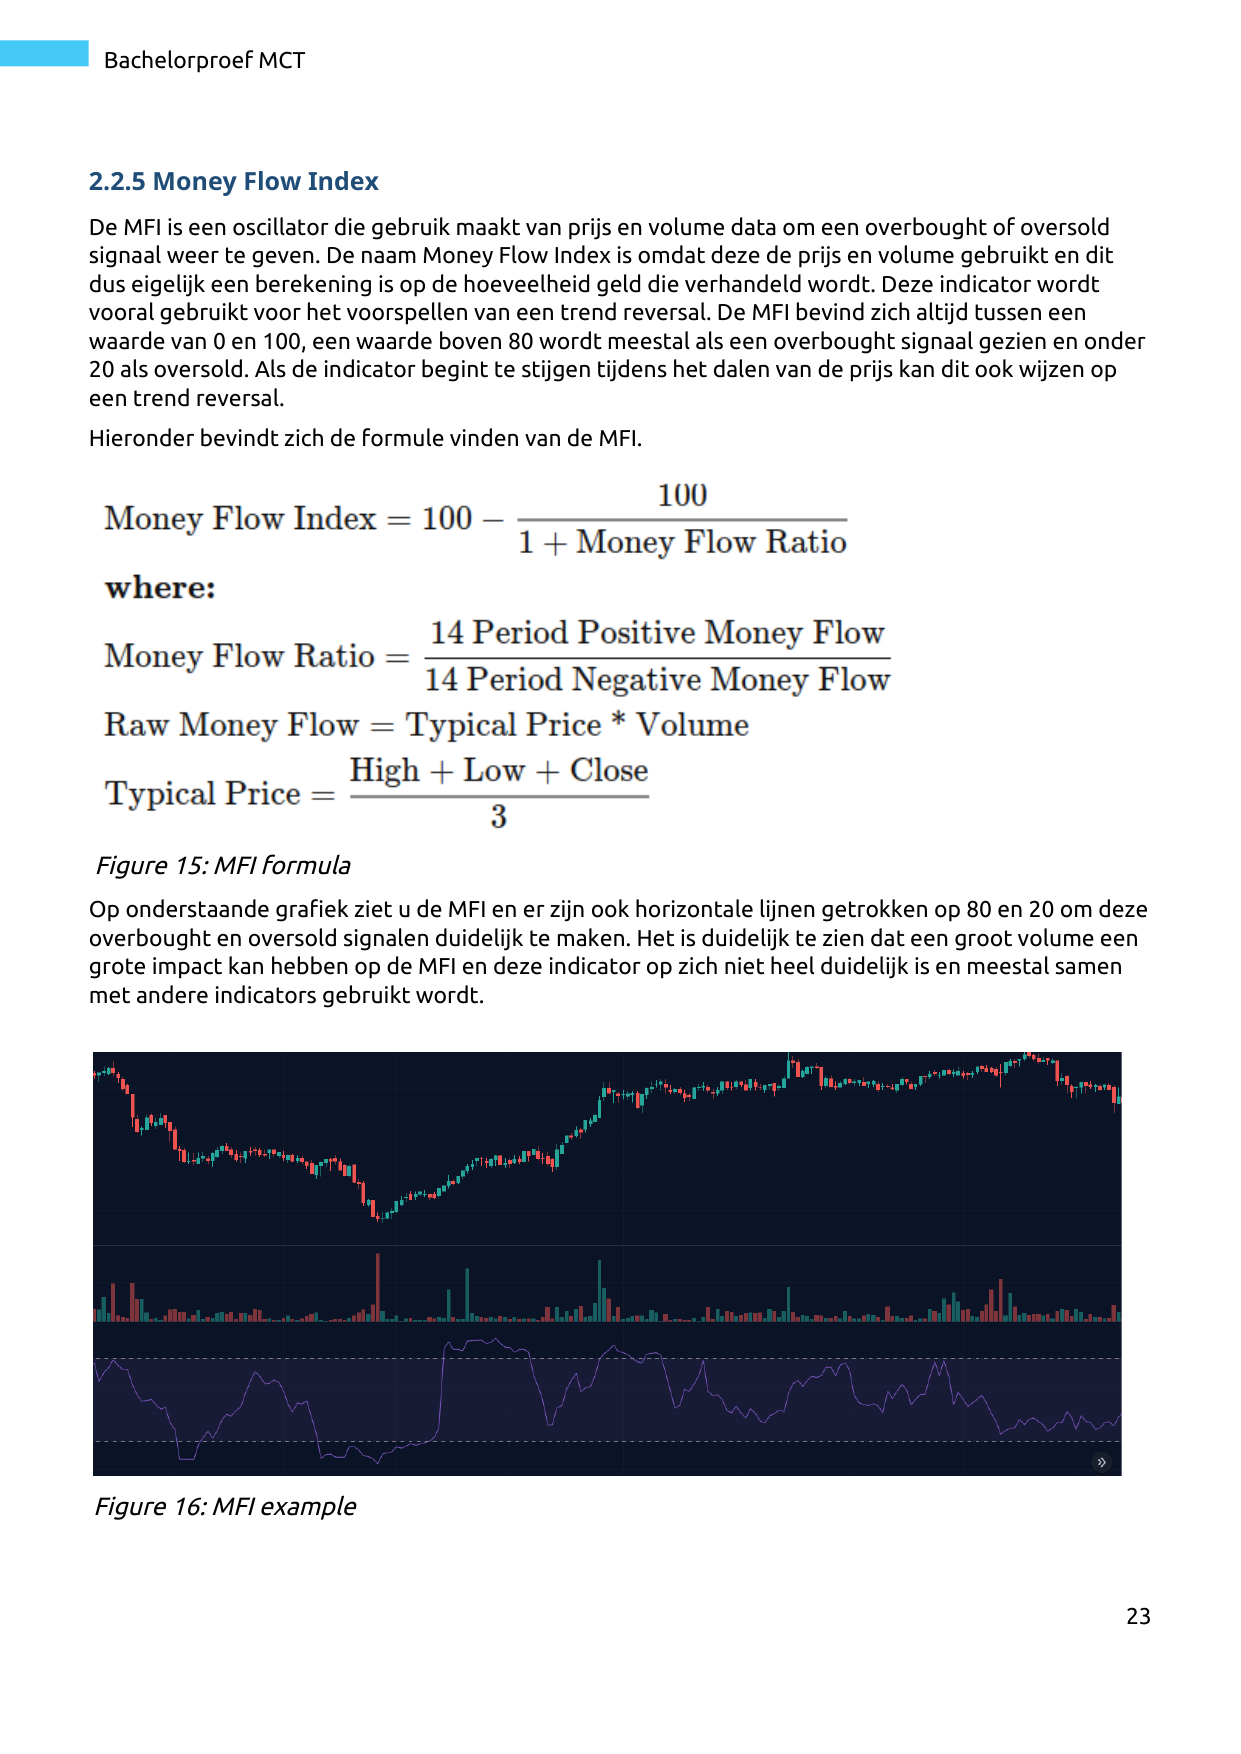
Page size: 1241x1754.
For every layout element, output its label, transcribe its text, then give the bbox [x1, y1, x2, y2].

text [90, 1037, 1125, 1546]
text De MFI is een oscillator die gebruik maakt van prijs en volume data om een overbought of oversold signaal weer te geven. De naam Money Flow Index is omdat deze de prijs en volume gebruikt en dit dus eigelijk een berekening is op de hoeveelheid geld die verhandeld wordt. Deze indicator wordt vooral gebruikt voor het voorspellen van een trend reversal. De MFI bevind zich altijd tussen een waarde van 0 en 100, een waarde boven 80 wordt meestal als een overbought signaal gezien en onder 20 als oversold. Als de indicator begint te stijgen tijdens het dalen van de prijs kan dit ook wijzen op een trend reversal. [89, 213, 1152, 410]
picture [93, 1052, 1122, 1476]
picture [98, 478, 902, 836]
text Figure 16: MFI example [93, 1476, 1122, 1519]
text Figure 15: MFI formula [94, 478, 905, 879]
subtitle 2.2.5 Money Flow Index [89, 164, 1152, 198]
text Op onderstaande grafiek ziet u de MFI en er zijn ook horizontale lijnen getrokken op 80 en 20 om deze overbought en oversold signalen duidelijk te maken. Het is duidelijk te zien dat een groot volume een grote impact kan hebben op de MFI en deze indicator op zich niet heel duidelijk is en meestal samen met andere indicators gebruikt wordt. [89, 466, 1152, 1007]
text Hieronder bevindt zich de formule vinden van de MFI. [89, 425, 1152, 451]
